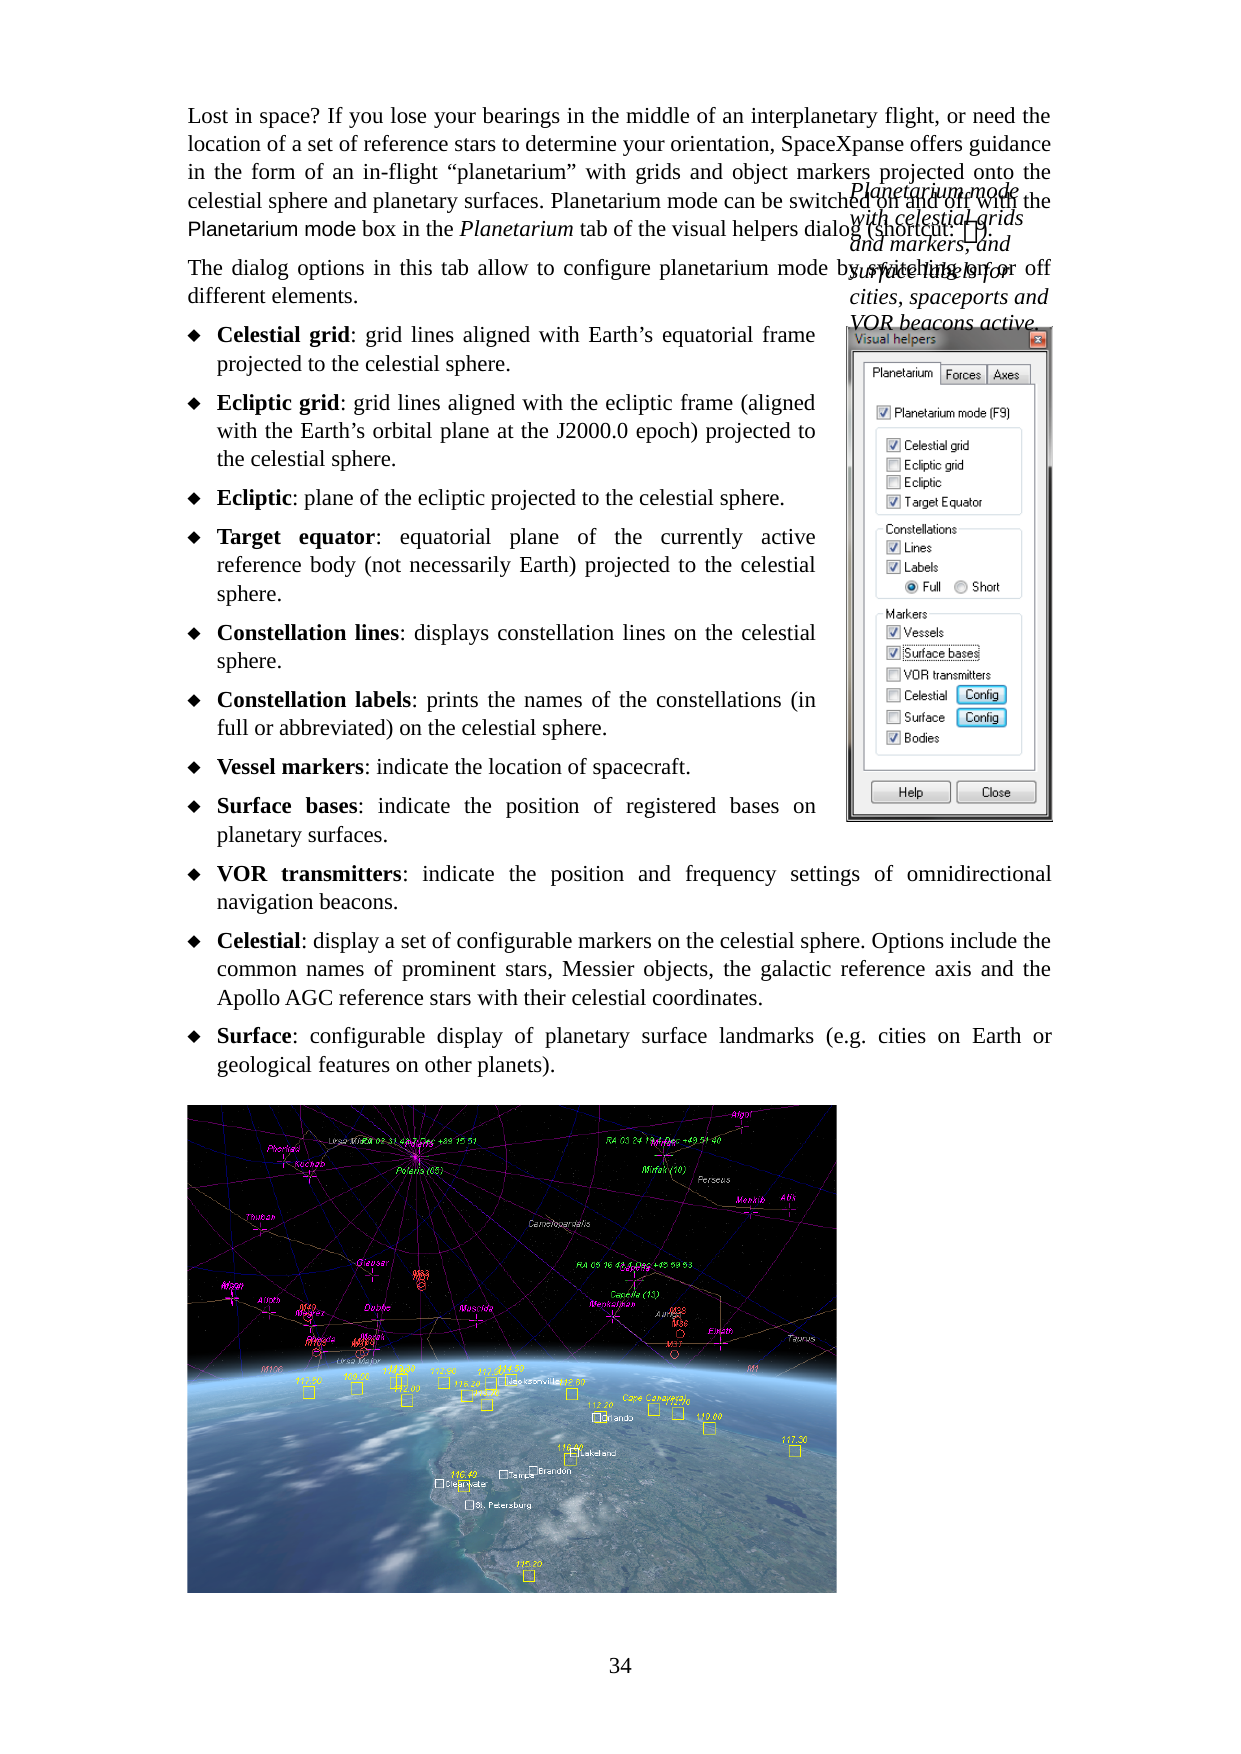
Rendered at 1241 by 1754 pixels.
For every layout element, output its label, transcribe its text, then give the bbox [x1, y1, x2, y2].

list Ecliptic: plane of the ecliptic projected to the celestial sphere. [187, 483, 846, 511]
list Vessel markers: indicate the location of spacecraft. [187, 752, 846, 780]
list Target equator: equatorial plane of the currently active reference body (not necessarily Earth) projected to the celestial sphere. [187, 522, 846, 607]
list Celestial grid: grid lines aligned with Earth’s equatorial frame projected to the celestial sphere. [187, 320, 854, 377]
picture [187, 1105, 837, 1593]
list Surface: configurable display of planetary surface landmarks (e.g. cities on Earth or geological features on other planets). [187, 1021, 1053, 1078]
text Lost in space? If you lose your bearings in the middle of an interplanetary flight, or need the location of a set of reference stars to determine your orientation, SpaceXpanse offers guidance in the form of an in-flight “planetarium” with grids and object markers projected onto the celestial sphere and planetary surfaces. Planetarium mode can be switched on and off with the Planetarium mode box in the Planetarium tab of the visual helpers dialog (shortcut: ). [187, 100, 1053, 242]
list VOR transmitters: indicate the position and frequency settings of omnidirectional navigation beacons. [187, 858, 1053, 915]
list Constellation lines: displays constellation lines on the celestial sphere. [187, 617, 846, 674]
list Celestial: display a set of configurable markers on the celestial sphere. Options include the common names of prominent stars, Messier objects, the galactic reference axis and the Apollo AGC reference stars with their celestial coordinates. [187, 926, 1053, 1011]
list Ecliptic grid: grid lines aligned with the ecliptic frame (aligned with the Earth’s orbital plane at the J2000.0 epoch) projected to the celestial sphere. [187, 387, 846, 472]
picture [846, 326, 1053, 822]
list Surface bases: indicate the position of registered bases on planetary surfaces. [187, 791, 1053, 848]
list Constellation labels: prints the names of the constellations (in full or abbreviated) on the celestial sphere. [187, 685, 846, 741]
text The dialog options in this tab allow to configure planetarium mode by switching on or off different elements. [187, 253, 1053, 309]
